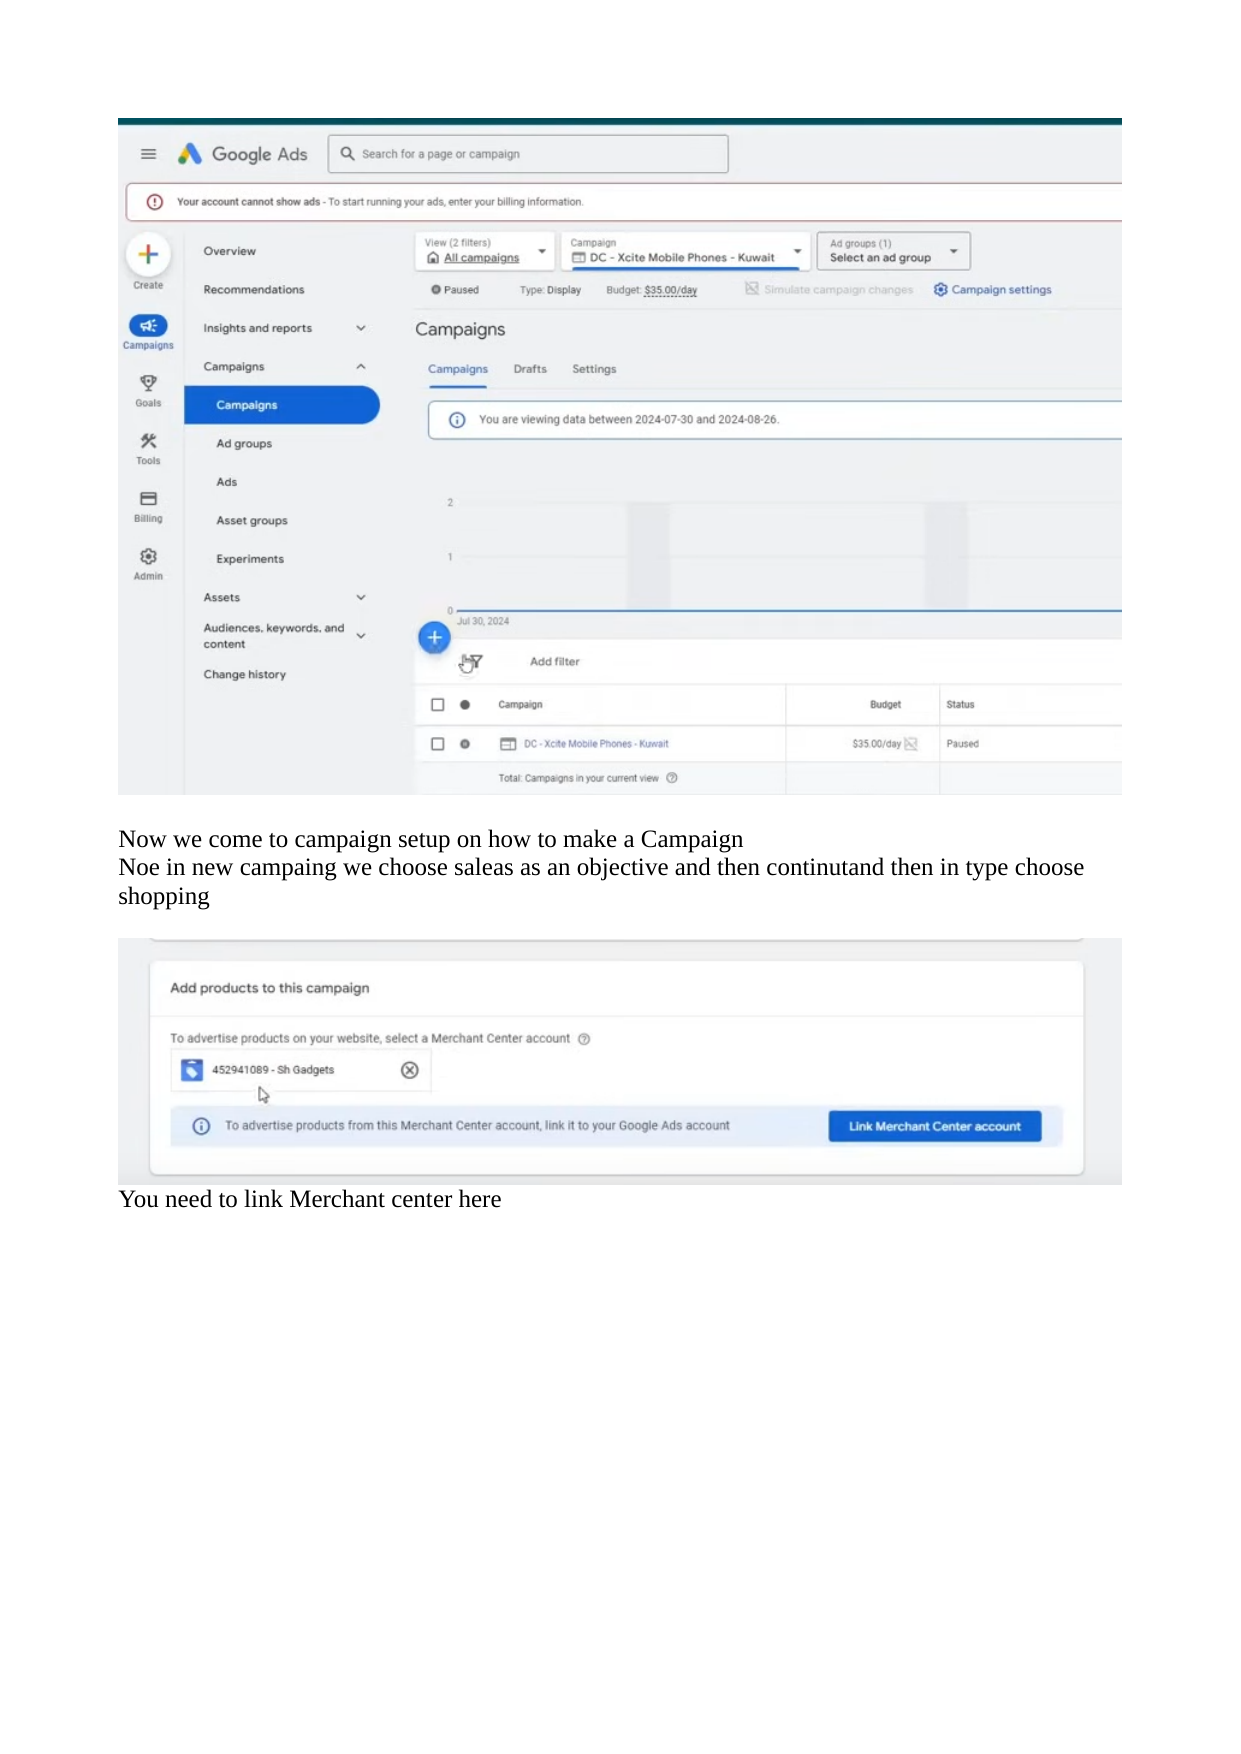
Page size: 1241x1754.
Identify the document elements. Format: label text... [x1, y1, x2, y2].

text You need to link Merchant center here [118, 1185, 1122, 1213]
picture [118, 118, 1122, 795]
text Now we come to campaign setup on how to make a Campaign [118, 824, 1122, 852]
picture [118, 938, 1122, 1185]
text shopping [118, 881, 1122, 910]
text Noe in new campaing we choose saleas as an objective and then continutand then in type choose [118, 852, 1122, 881]
